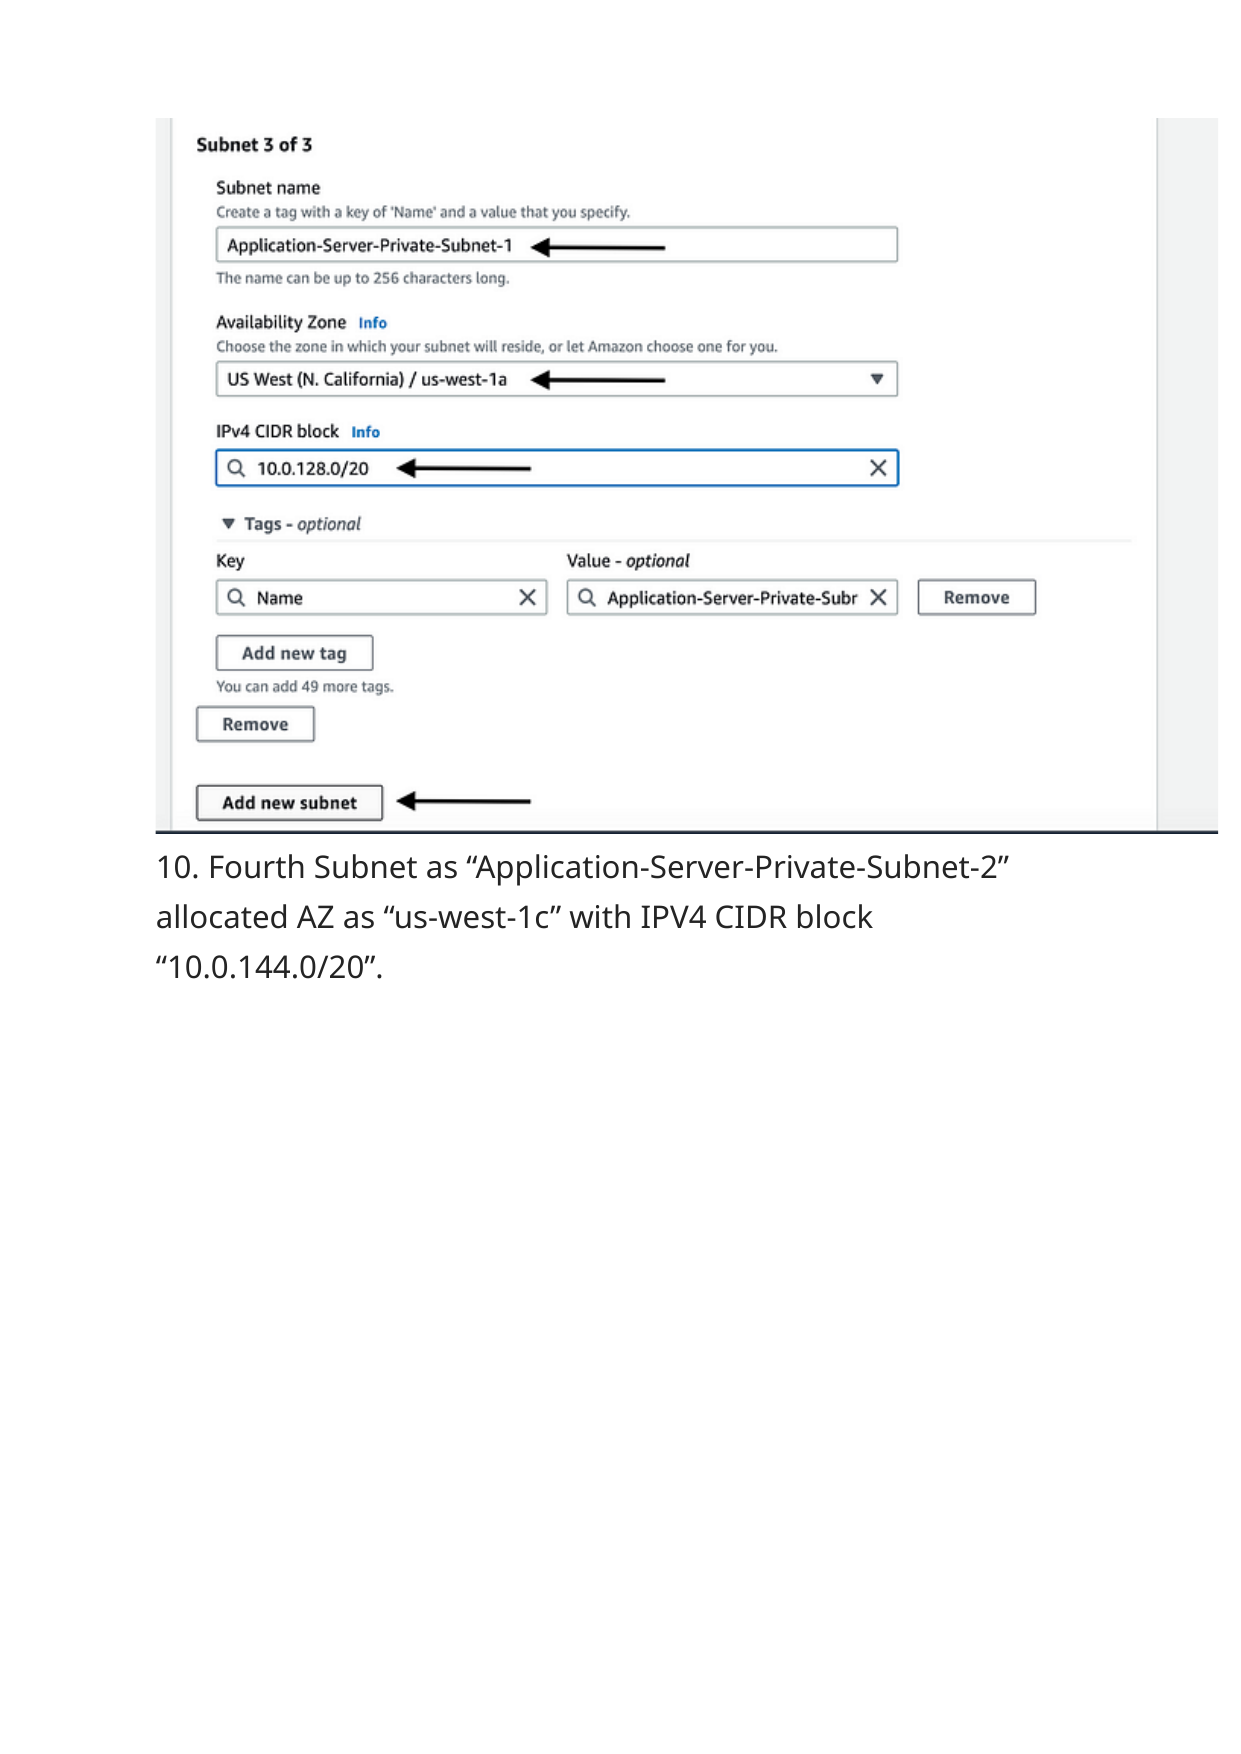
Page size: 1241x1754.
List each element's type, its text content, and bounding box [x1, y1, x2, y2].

picture [155, 118, 1219, 834]
text 10. Fourth Subnet as “Application-Server-Private-Subnet-2” allocated AZ as “us-west-1c” with IPV4 CIDR block “10.0.144.0/20”. [156, 838, 1084, 988]
